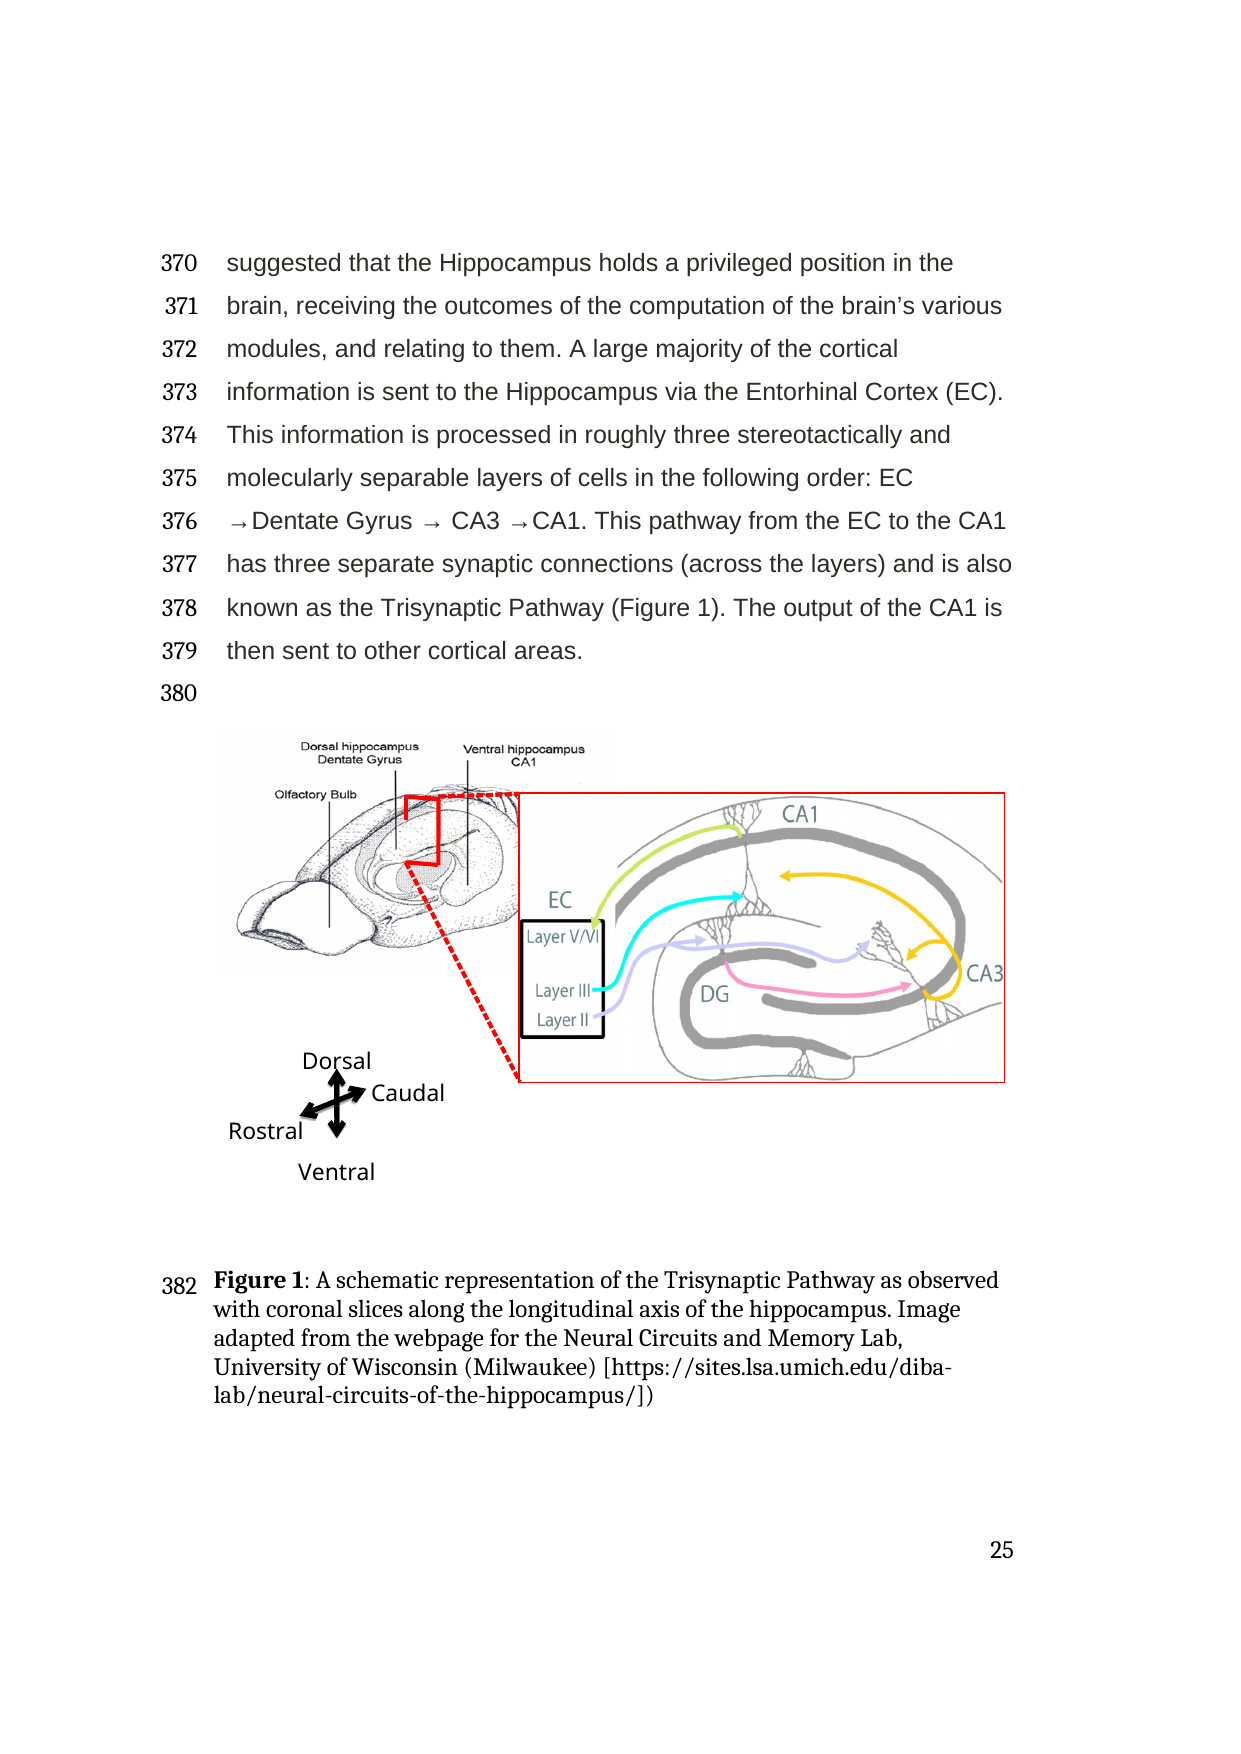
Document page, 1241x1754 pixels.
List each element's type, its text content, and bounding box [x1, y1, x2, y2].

text suggested that the Hippocampus holds a privileged position in the brain, receiving the outcomes of the computation of the brain’s various modules, and relating to them. A large majority of the cortical information is sent to the Hippocampus via the Entorhinal Cortex (EC). This information is processed in roughly three stereotactically and molecularly separable layers of cells in the following order: EC →Dentate Gyrus → CA3 →CA1. This pathway from the EC to the CA1 has three separate synaptic connections (across the layers) and is also known as the Trisynaptic Pathway (Figure 1). The output of the CA1 is then sent to other cortical areas. [226, 248, 1014, 664]
picture [216, 729, 613, 971]
text Figure 1: A schematic representation of the Trisynaptic Pathway as observed with coronal slices along the longitudinal axis of the hippocampus. Image adapted from the webpage for the Neural Circuits and Memory Lab, University of Wisconsin (Milwaukee) [https://sites.lsa.umich.edu/diba-lab/neural-circuits-of-the-hippocampus/]) [213, 1266, 1011, 1410]
picture [520, 794, 1004, 1082]
